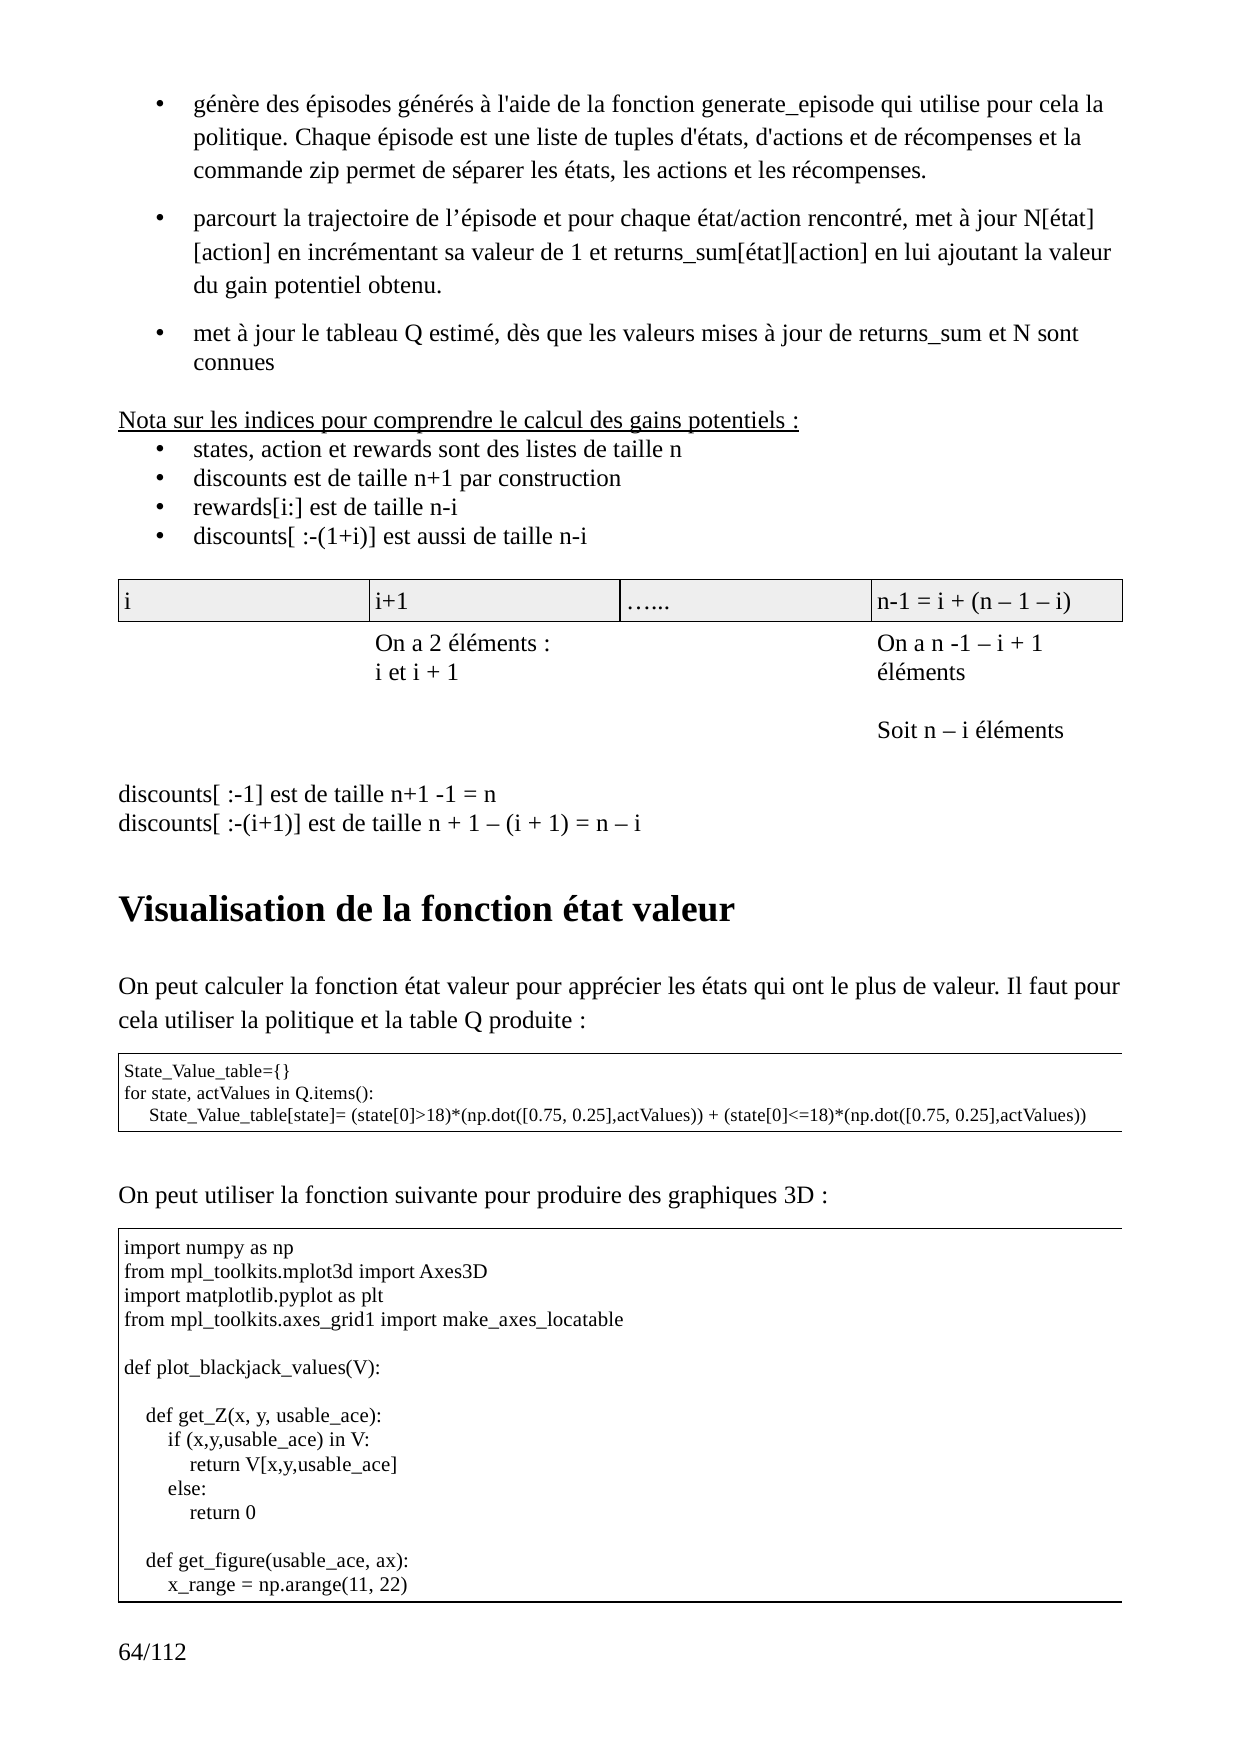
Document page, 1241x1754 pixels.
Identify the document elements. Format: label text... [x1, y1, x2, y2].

table_cell On a n -1 – i + 1 éléments Soit n – i éléments [871, 622, 1122, 749]
list rewards[i:] est de taille n-i [156, 492, 1122, 521]
table_header import numpy as np from mpl_toolkits.mplot3d import Axes3D import matplotlib.pyplot as plt from mpl_toolkits.axes_grid1 import make_axes_locatable def plot_blackjack_values(V): def get_Z(x, y, usable_ace): if (x,y,usable_ace) in V: return V[x,y,usable_ace] else: return 0 def get_figure(usable_ace, ax): x_range = np.arange(11, 22) [119, 1229, 1122, 1601]
table_header i [119, 580, 369, 621]
list génère des épisodes générés à l'aide de la fonction generate_episode qui utilise pour cela la politique. Chaque épisode est une liste de tuples d'états, d'actions et de récompenses et la commande zip permet de séparer les états, les actions et les récompenses. [156, 88, 1122, 184]
text On peut utiliser la fonction suivante pour produire des graphiques 3D : [118, 1180, 1122, 1209]
table_cell On a 2 éléments : i et i + 1 [369, 622, 620, 749]
subtitle Visualisation de la fonction état valeur [118, 887, 1122, 929]
table_cell [620, 622, 871, 749]
text Nota sur les indices pour comprendre le calcul des gains potentiels : [118, 405, 1122, 434]
list discounts est de taille n+1 par construction [156, 463, 1122, 492]
list met à jour le tableau Q estimé, dès que les valeurs mises à jour de returns_sum et N sont connues [156, 318, 1122, 376]
text discounts[ :-(i+1)] est de taille n + 1 – (i + 1) = n – i [118, 808, 1122, 837]
text discounts[ :-1] est de taille n+1 -1 = n [118, 779, 1122, 808]
list discounts[ :-(1+i)] est aussi de taille n-i [156, 521, 1122, 550]
table_header …... [621, 580, 871, 621]
text On peut calculer la fonction état valeur pour apprécier les états qui ont le plus de valeur. Il faut pour cela utiliser la politique et la table Q produite : [118, 971, 1122, 1033]
table_header n-1 = i + (n – 1 – i) [872, 580, 1122, 621]
table_cell [118, 622, 369, 749]
list states, action et rewards sont des listes de taille n [156, 434, 1122, 463]
list parcourt la trajectoire de l’épisode et pour chaque état/action rencontré, met à jour N[état][action] en incrémentant sa valeur de 1 et returns_sum[état][action] en lui ajoutant la valeur du gain potentiel obtenu. [156, 203, 1122, 299]
table_header i+1 [370, 580, 619, 621]
table_header State_Value_table={} for state, actValues in Q.items(): State_Value_table[state]= (state[0]>18)*(np.dot([0.75, 0.25],actValues)) + (state[0]<=18)*(np.dot([0.75, 0.25],actValues)) [119, 1054, 1122, 1131]
